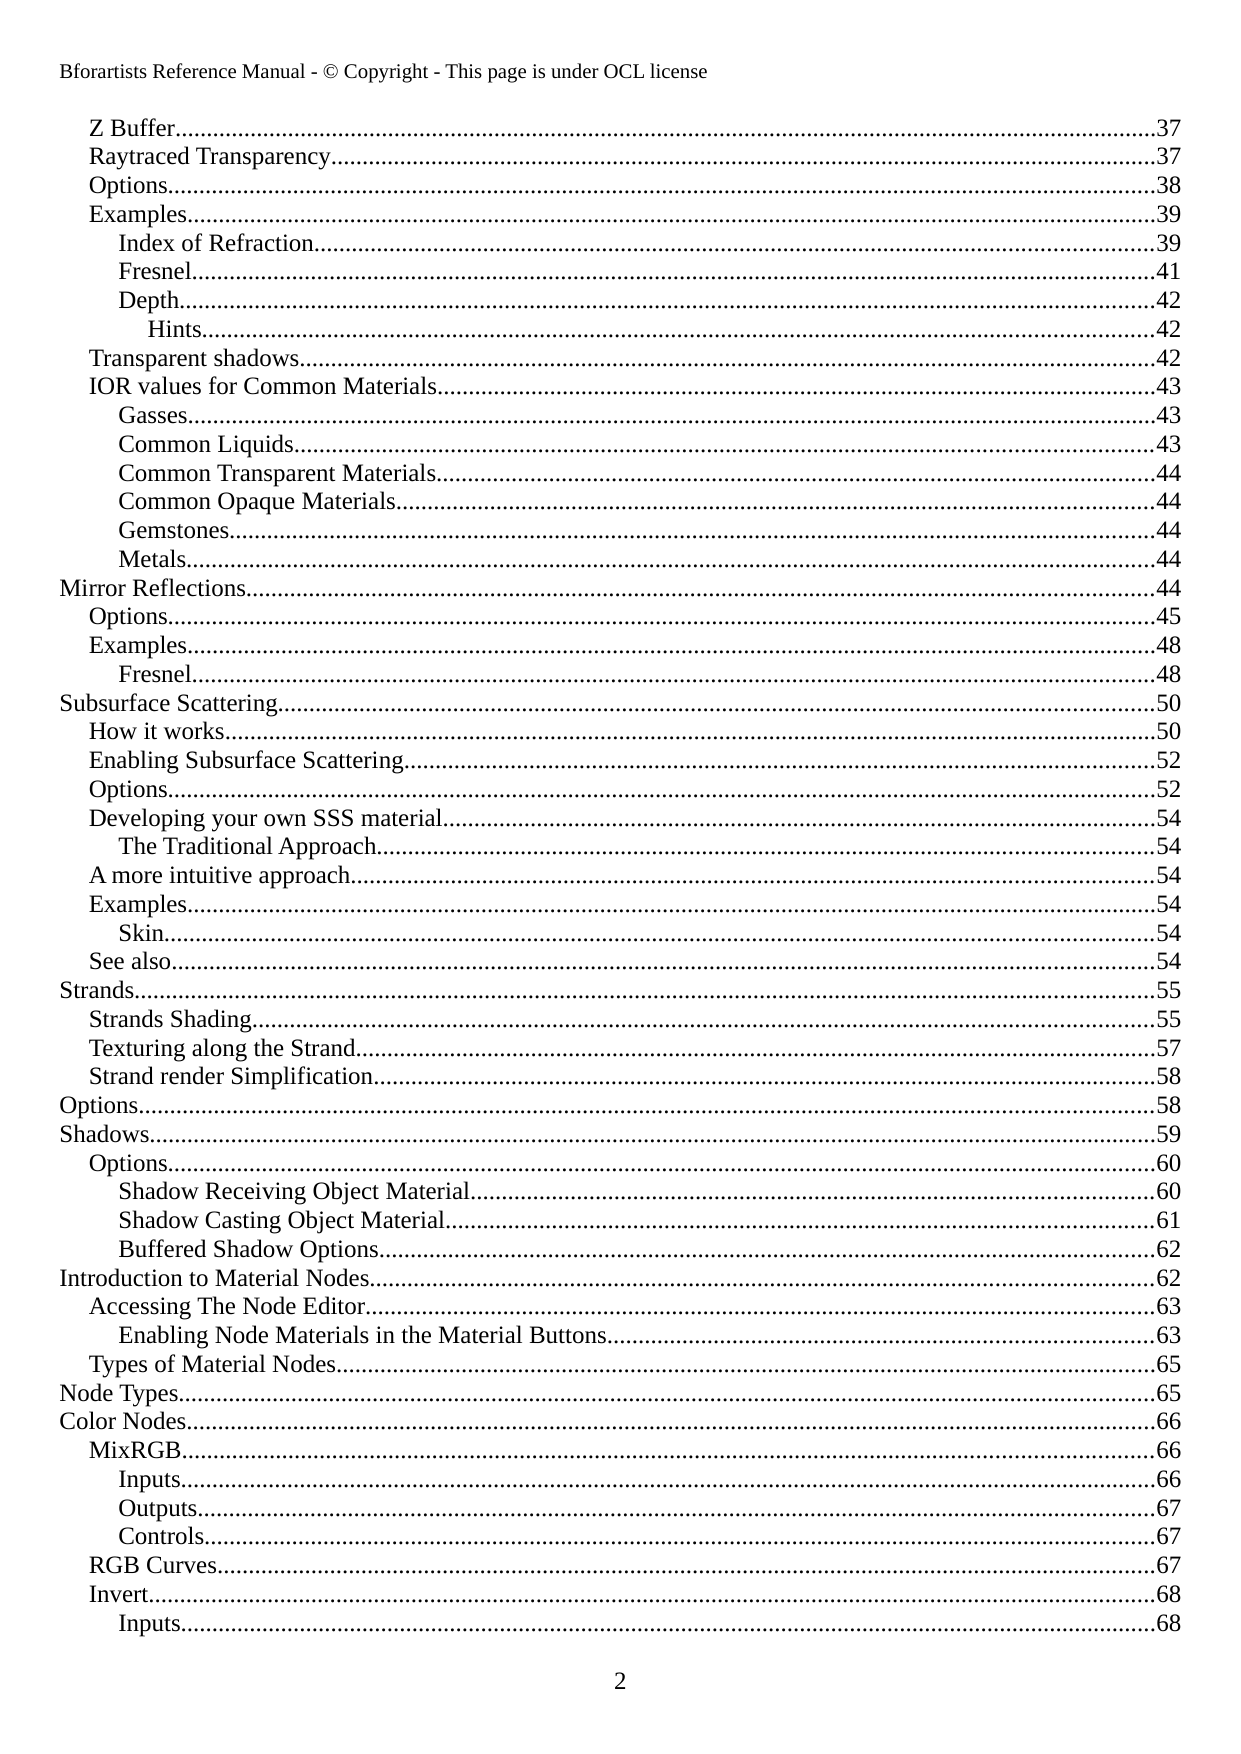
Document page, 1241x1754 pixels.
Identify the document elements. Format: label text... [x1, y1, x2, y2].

text Inputs 68 [118, 1608, 1181, 1636]
text Node Types 65 [59, 1378, 1181, 1406]
text How it works 50 [88, 716, 1181, 745]
text IOR values for Common Materials 43 [88, 371, 1181, 400]
text Skin 54 [118, 918, 1181, 946]
text Buffered Shadow Options 62 [118, 1234, 1181, 1263]
text Subsurface Scattering 50 [59, 688, 1181, 716]
text MixRGB 66 [88, 1435, 1181, 1464]
text Enabling Subsurface Scattering 52 [88, 745, 1181, 774]
text Color Nodes 66 [59, 1406, 1181, 1435]
text Fresnel 48 [118, 659, 1181, 688]
text Shadow Receiving Object Material 60 [118, 1176, 1181, 1205]
text Raytraced Transparency 37 [88, 141, 1181, 170]
text Transparent shadows 42 [88, 343, 1181, 371]
text Depth 42 [118, 285, 1181, 314]
text Strands 55 [59, 975, 1181, 1004]
text Options 45 [88, 601, 1181, 630]
text Strands Shading 55 [88, 1004, 1181, 1033]
text Metals 44 [118, 544, 1181, 573]
text Outputs 67 [118, 1493, 1181, 1521]
text Texturing along the Strand 57 [88, 1033, 1181, 1061]
text Options 38 [88, 170, 1181, 199]
text The Traditional Approach 54 [118, 831, 1181, 860]
text See also 54 [88, 946, 1181, 975]
text Options 60 [88, 1148, 1181, 1176]
text Introduction to Material Nodes 62 [59, 1263, 1181, 1291]
text Options 58 [59, 1090, 1181, 1119]
text Examples 54 [88, 889, 1181, 918]
text Developing your own SSS material 54 [88, 803, 1181, 831]
text Strand render Simplification 58 [88, 1061, 1181, 1090]
text Invert 68 [88, 1579, 1181, 1608]
text Inputs 66 [118, 1464, 1181, 1493]
text Shadows 59 [59, 1119, 1181, 1148]
text Z Buffer 37 [88, 113, 1181, 141]
text Accessing The Node Editor 63 [88, 1291, 1181, 1320]
text Fresnel 41 [118, 256, 1181, 285]
text Gemstones 44 [118, 515, 1181, 544]
text RGB Curves 67 [88, 1550, 1181, 1579]
text Mirror Reflections 44 [59, 573, 1181, 601]
text Common Opaque Materials 44 [118, 486, 1181, 515]
text Options 52 [88, 774, 1181, 803]
text Examples 39 [88, 199, 1181, 228]
text Enabling Node Materials in the Material Buttons 63 [118, 1320, 1181, 1349]
text Examples 48 [88, 630, 1181, 659]
text Common Liquids 43 [118, 429, 1181, 458]
text Common Transparent Materials 44 [118, 458, 1181, 486]
text Shadow Casting Object Material 61 [118, 1205, 1181, 1234]
text Gasses 43 [118, 400, 1181, 429]
text Hints 42 [147, 314, 1181, 343]
text Index of Refraction 39 [118, 228, 1181, 256]
text Types of Material Nodes 65 [88, 1349, 1181, 1378]
text Controls 67 [118, 1521, 1181, 1550]
text A more intuitive approach 54 [88, 860, 1181, 889]
